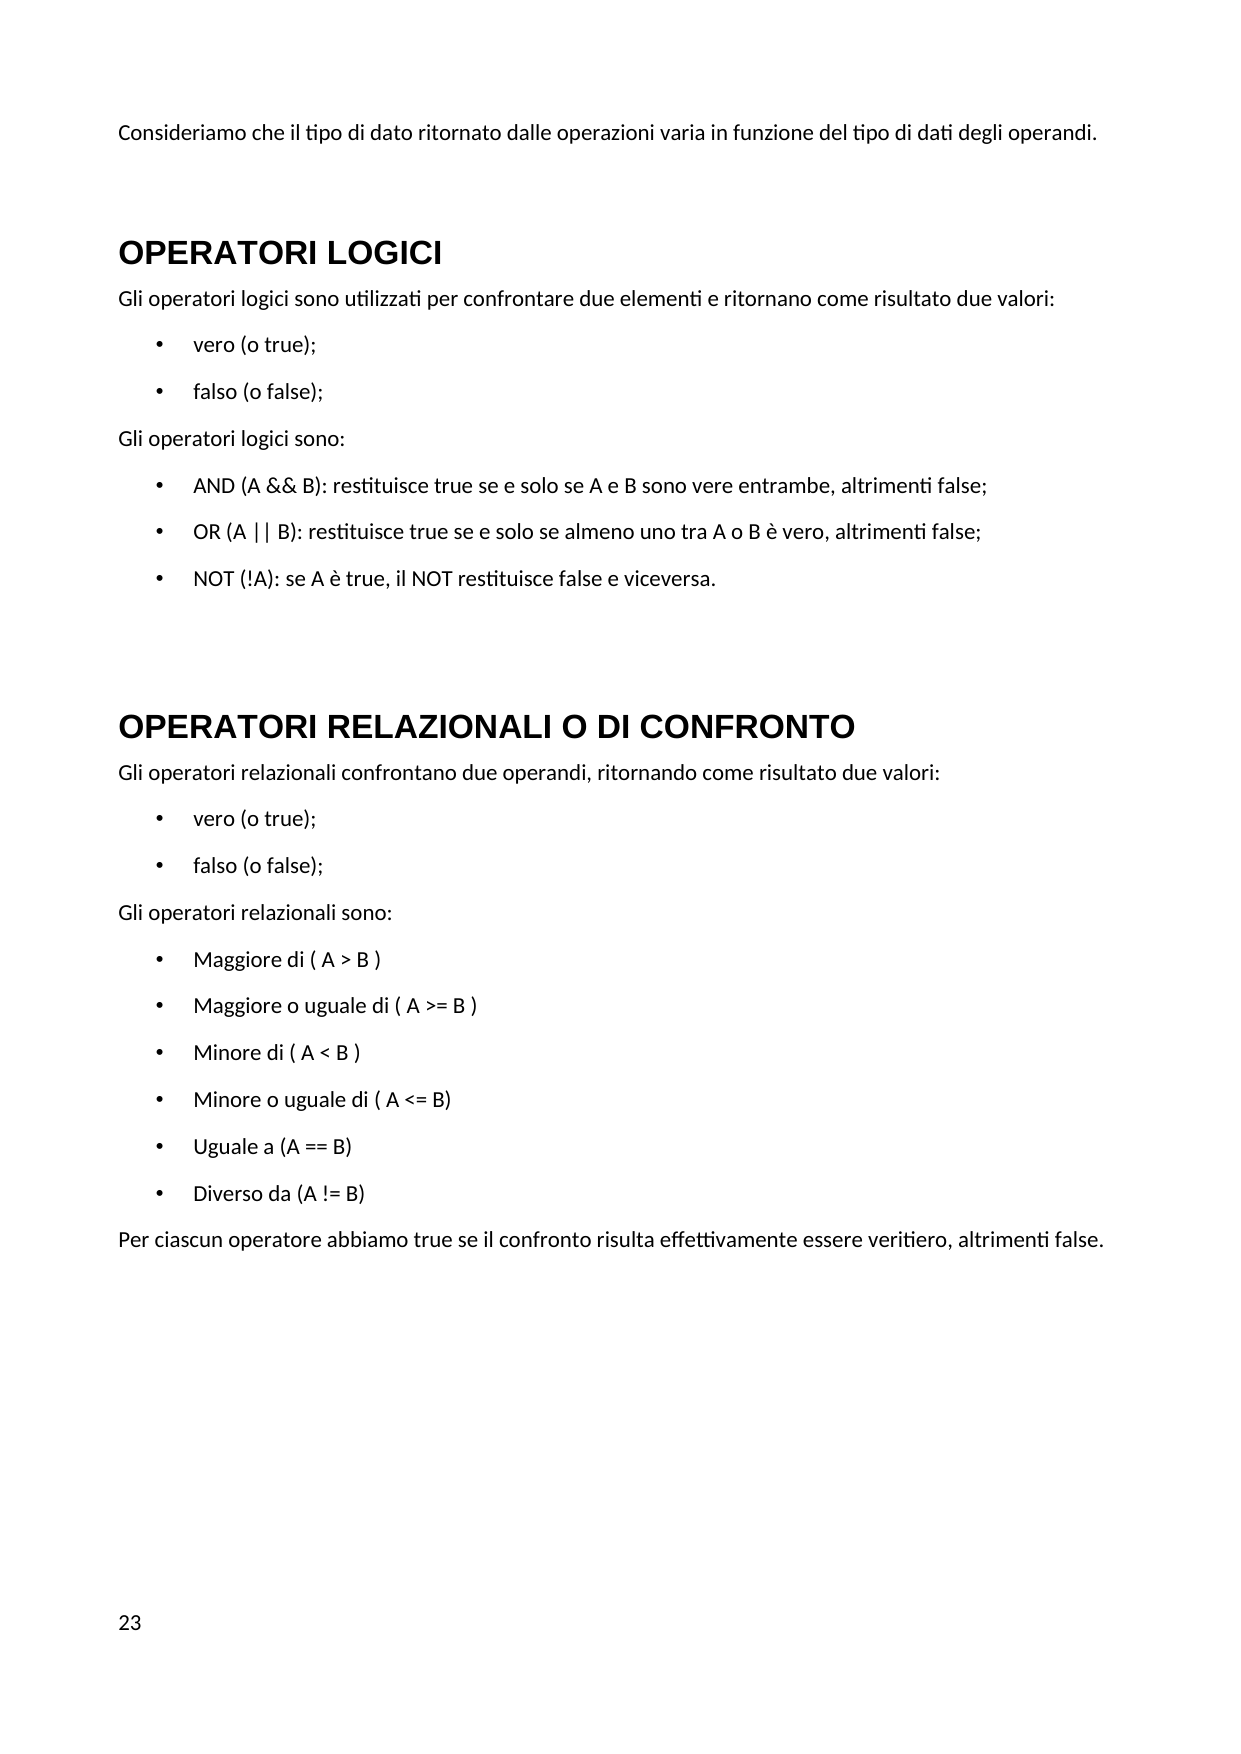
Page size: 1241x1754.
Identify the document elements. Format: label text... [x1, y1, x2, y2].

list Maggiore o uguale di ( A >= B ) [156, 992, 1122, 1020]
list AND (A && B): restituisce true se e solo se A e B sono vere entrambe, altrimenti false; [156, 471, 1122, 499]
text Gli operatori logici sono utilizzati per confrontare due elementi e ritornano come risultato due valori: [118, 284, 1122, 312]
list vero (o true); [156, 330, 1122, 358]
list Diverso da (A != B) [156, 1179, 1122, 1207]
list NOT (!A): se A è true, il NOT restituisce false e viceversa. [156, 564, 1122, 592]
list Maggiore di ( A > B ) [156, 945, 1122, 973]
list vero (o true); [156, 804, 1122, 833]
list OR (A || B): restituisce true se e solo se almeno uno tra A o B è vero, altrimenti false; [156, 517, 1122, 546]
list falso (o false); [156, 851, 1122, 879]
text Consideriamo che il tipo di dato ritornato dalle operazioni varia in funzione del tipo di dati degli operandi. [118, 118, 1122, 146]
text Gli operatori logici sono: [118, 424, 1122, 452]
subtitle OPERATORI LOGICI [118, 232, 1122, 271]
list falso (o false); [156, 377, 1122, 405]
text Gli operatori relazionali sono: [118, 898, 1122, 926]
list Minore o uguale di ( A <= B) [156, 1085, 1122, 1113]
list Minore di ( A < B ) [156, 1038, 1122, 1066]
subtitle OPERATORI RELAZIONALI O DI CONFRONTO [118, 707, 1122, 745]
text Gli operatori relazionali confrontano due operandi, ritornando come risultato due valori: [118, 758, 1122, 786]
text Per ciascun operatore abbiamo true se il confronto risulta effettivamente essere veritiero, altrimenti false. [118, 1226, 1122, 1253]
list Uguale a (A == B) [156, 1132, 1122, 1160]
